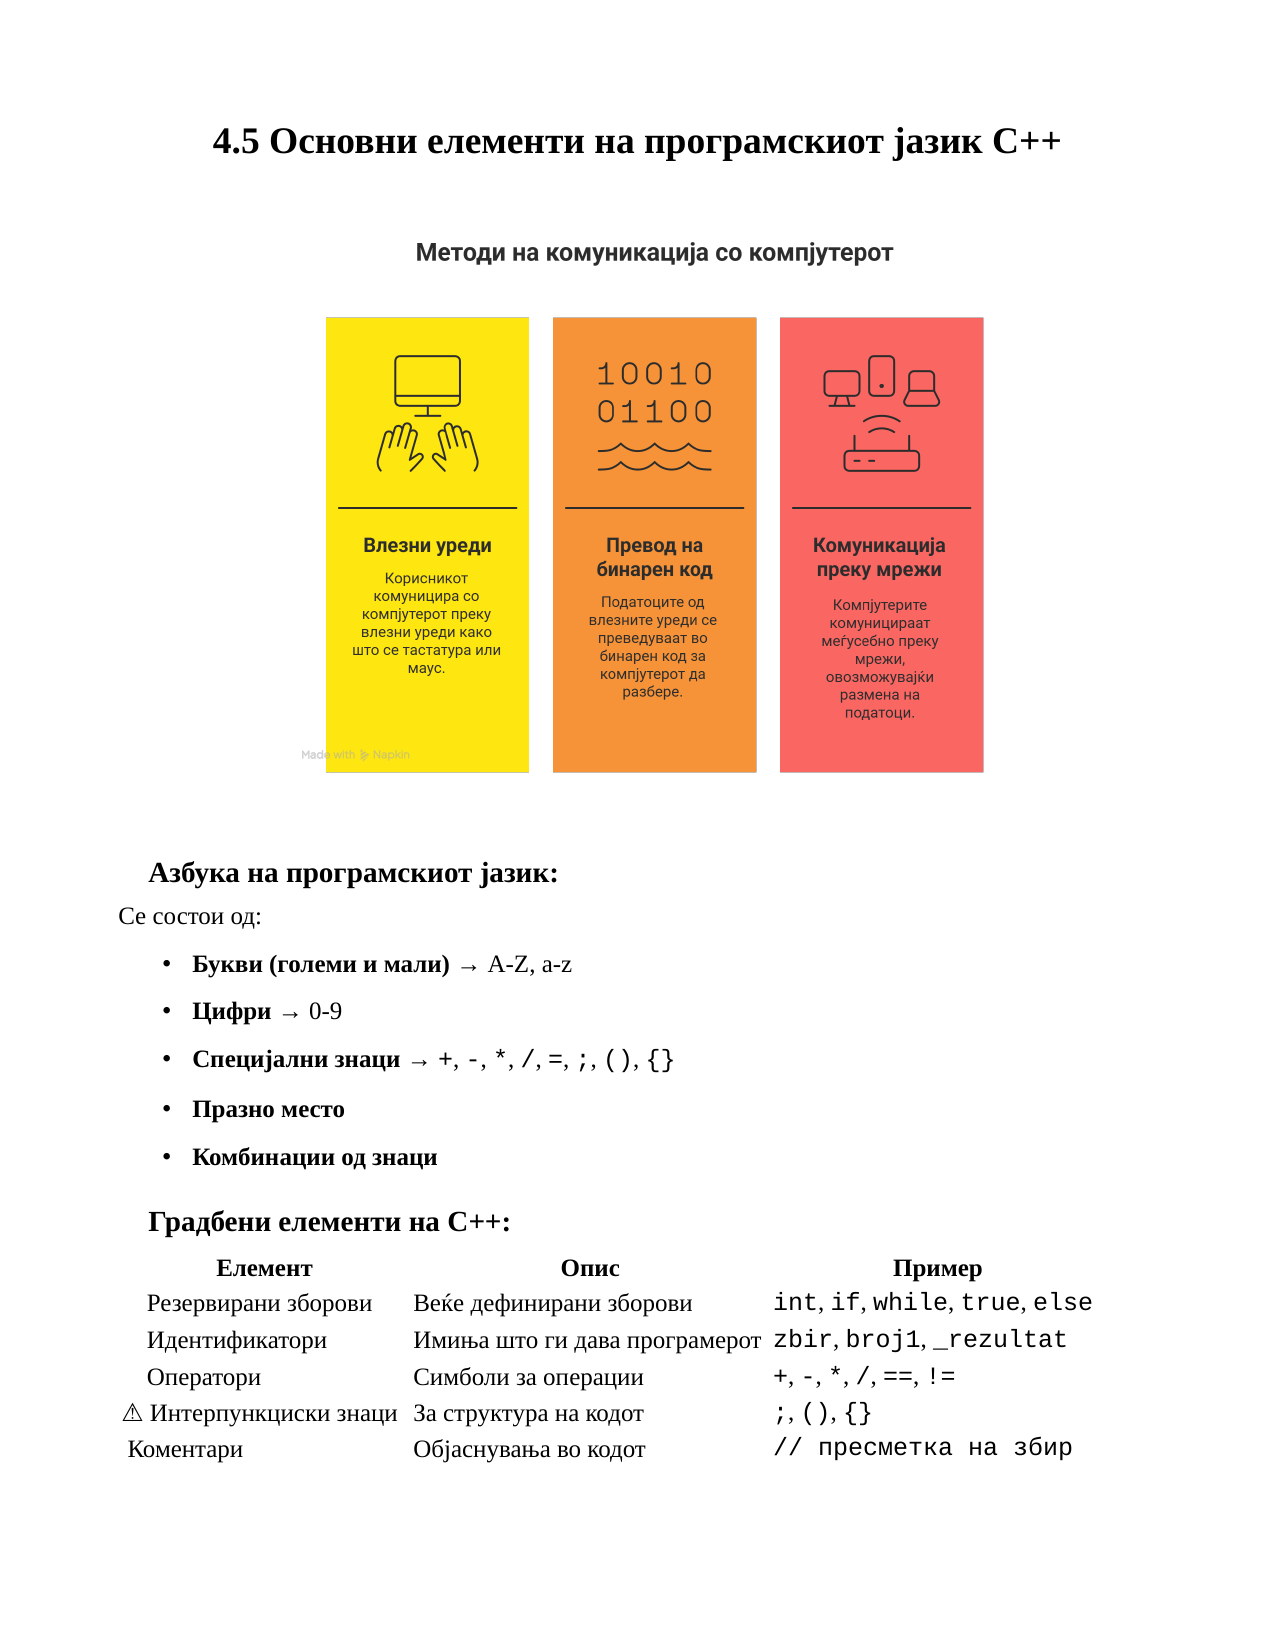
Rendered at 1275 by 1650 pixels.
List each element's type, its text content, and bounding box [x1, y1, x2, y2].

table_cell Објаснувања во кодот [410, 1431, 770, 1466]
table_cell ➕ Оператори [118, 1358, 410, 1394]
subtitle 🔡 Азбука на програмскиот јазик: [118, 855, 1157, 889]
list Празно место [162, 1094, 1157, 1123]
list Цифри → 0-9 [162, 996, 1157, 1025]
list Букви (големи и мали) → A-Z, a-z [162, 949, 1157, 978]
table_cell +, -, *, /, ==, != [770, 1358, 1105, 1394]
table_cell 🔑 Резервирани зборови [118, 1285, 410, 1321]
subtitle 🧱 Градбени елементи на C++: [118, 1204, 1157, 1237]
text Се состои од: [118, 901, 1157, 930]
list Специјални знаци → +, -, *, /, =, ;, (), {} [162, 1044, 1157, 1075]
table_cell Веќе дефинирани зборови [410, 1285, 770, 1321]
table_cell zbir, broj1, _rezultat [770, 1321, 1105, 1358]
picture [278, 187, 1031, 782]
table_cell Симболи за операции [410, 1358, 770, 1394]
table_cell 🧾 Идентификатори [118, 1321, 410, 1358]
table_header Пример [770, 1250, 1105, 1284]
table_cell За структура на кодот [410, 1395, 770, 1431]
table_cell ⚠️ Интерпункциски знаци [118, 1395, 410, 1431]
list Комбинации од знаци [162, 1142, 1157, 1170]
table_cell Имиња што ги дава програмерот [410, 1321, 770, 1358]
subtitle 4.5 Основни елементи на програмскиот јазик C++ [118, 118, 1157, 161]
table_cell // пресметка на збир [770, 1431, 1105, 1466]
table_header Опис [410, 1250, 770, 1284]
table_header Елемент [118, 1250, 410, 1284]
table_cell 🗒️ Коментари [118, 1431, 410, 1466]
table_cell int, if, while, true, else [770, 1285, 1105, 1321]
table_cell ;, (), {} [770, 1395, 1105, 1431]
